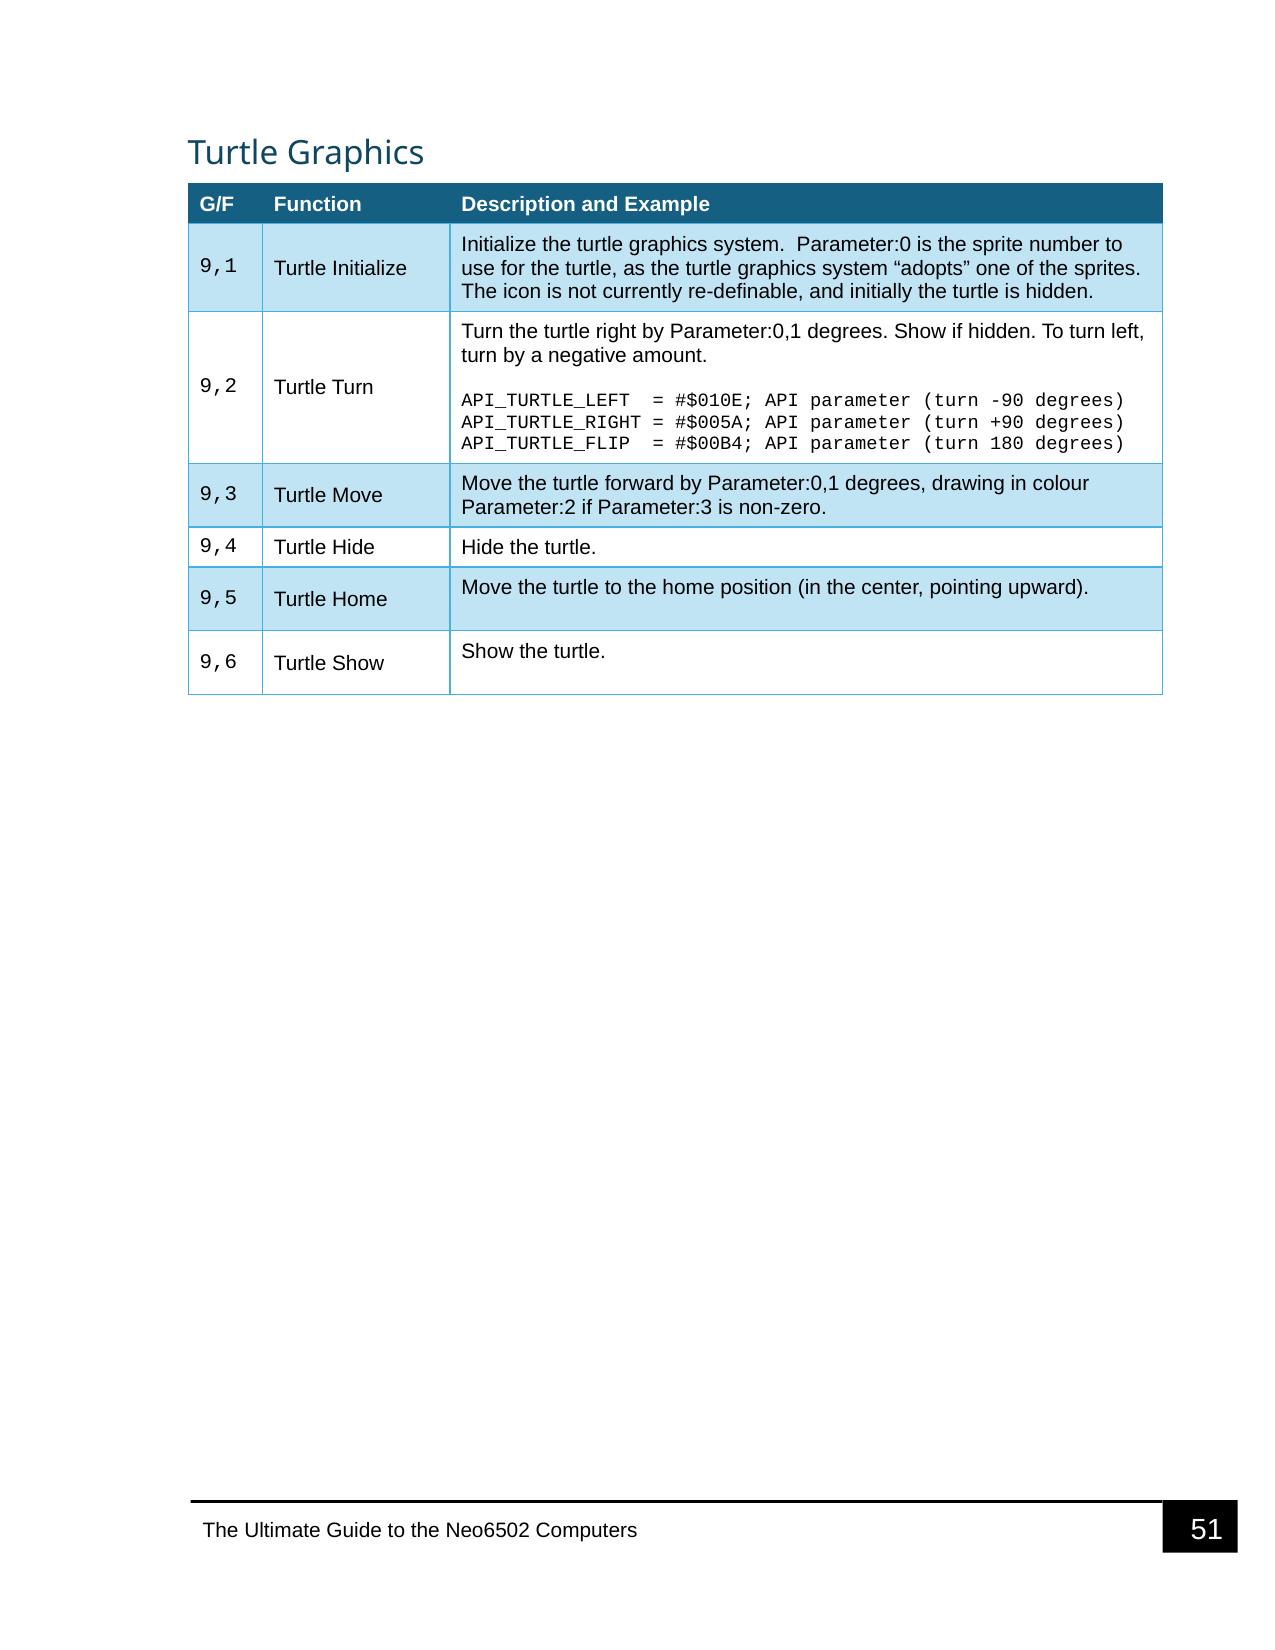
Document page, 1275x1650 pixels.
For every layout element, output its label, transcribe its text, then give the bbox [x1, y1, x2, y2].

table_cell Initialize the turtle graphics system. Parameter:0 is the sprite number to use for the turtle, as the turtle graphics system “adopts” one of the sprites. The icon is not currently re-definable, and initially the turtle is hidden. [451, 224, 1162, 311]
table_cell Turtle Initialize [263, 224, 449, 311]
table_cell Turtle Turn [263, 312, 449, 462]
table_cell Move the turtle forward by Parameter:0,1 degrees, drawing in colour Parameter:2 if Parameter:3 is non-zero. [451, 464, 1162, 526]
table_cell 9,6 [189, 631, 262, 694]
table_cell 9,1 [189, 224, 262, 311]
table_header Description and Example [451, 184, 1162, 223]
table_cell Move the turtle to the home position (in the center, pointing upward). [451, 568, 1162, 630]
table_cell 9,5 [189, 568, 262, 630]
table_cell Turtle Move [263, 464, 449, 526]
table_cell 9,4 [189, 528, 262, 566]
table_cell Show the turtle. [451, 631, 1162, 694]
table_cell Turtle Show [263, 631, 449, 694]
subtitle Turtle Graphics [187, 129, 1162, 174]
table_header G/F [189, 184, 262, 223]
table_cell Turtle Hide [263, 528, 449, 566]
table_cell Turn the turtle right by Parameter:0,1 degrees. Show if hidden. To turn left, turn by a negative amount. API_TURTLE_LEFT = #$010E; API parameter (turn -90 degrees) API_TURTLE_RIGHT = #$005A; API parameter (turn +90 degrees) API_TURTLE_FLIP = #$00B4; API parameter (turn 180 degrees) [451, 312, 1162, 462]
table_cell 9,2 [189, 312, 262, 462]
table_cell 9,3 [189, 464, 262, 526]
table_cell Hide the turtle. [451, 528, 1162, 566]
table_header Function [263, 184, 449, 223]
table_cell Turtle Home [263, 568, 449, 630]
